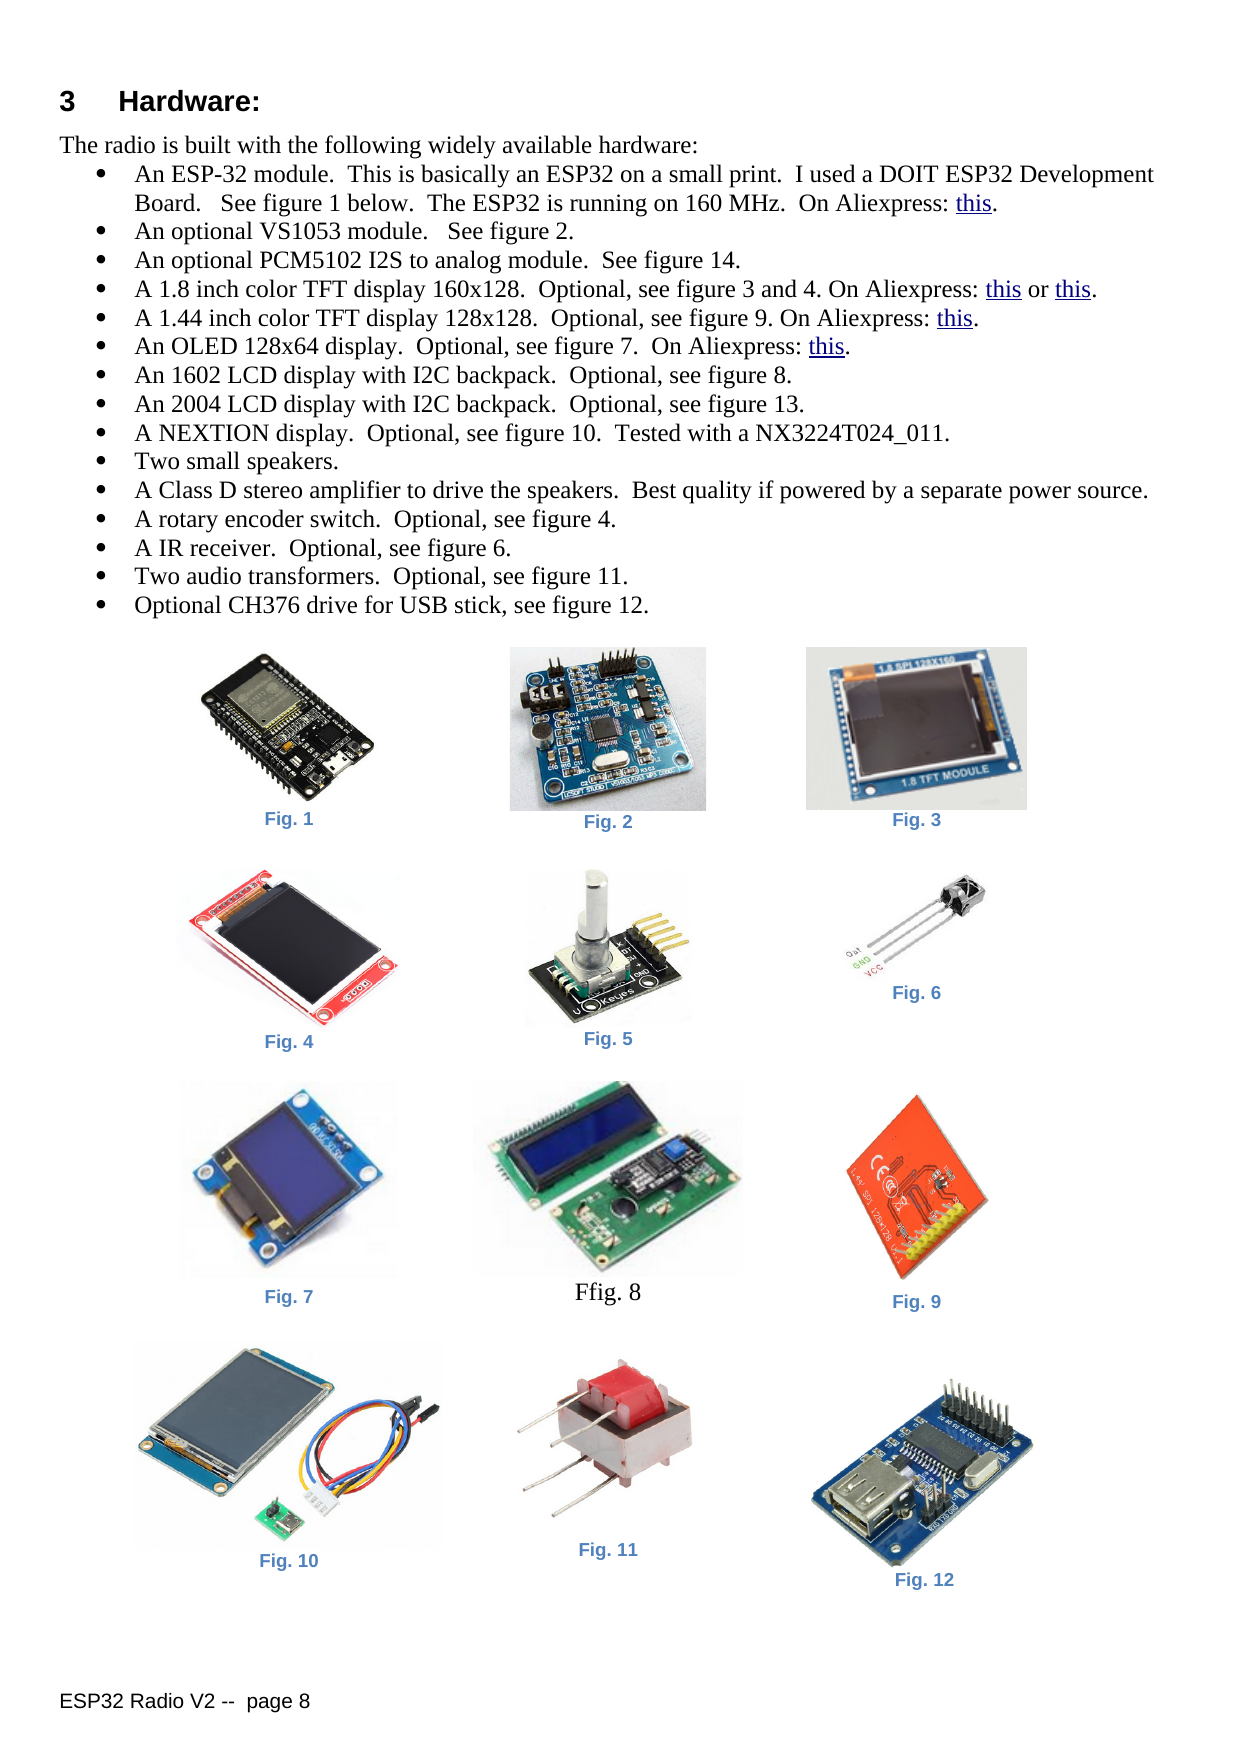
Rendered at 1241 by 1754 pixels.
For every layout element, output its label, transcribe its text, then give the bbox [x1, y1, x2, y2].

list An 1602 LCD display with I2C backpack. Optional, see figure 8. [97, 360, 1181, 389]
list An OLED 128x64 display. Optional, see figure 7. On Aliexpress: this. [97, 331, 1181, 360]
picture [524, 869, 692, 1028]
text The radio is built with the following widely available hardware: [59, 130, 1181, 159]
table_header Fig. 1 [123, 648, 454, 869]
list Two audio transformers. Optional, see figure 11. [97, 561, 1181, 590]
table_cell [761, 1341, 1072, 1600]
table_cell Fig. 10 [123, 1341, 454, 1600]
picture [176, 869, 402, 1032]
table_cell Ffig. 8 [455, 1081, 761, 1341]
list A 1.8 inch color TFT display 160x128. Optional, see figure 3 and 4. On Aliexpress: this or this. [97, 274, 1181, 303]
picture [503, 1341, 712, 1539]
table_cell Fig. 6 [761, 870, 1072, 1081]
list An optional PCM5102 I2S to analog module. See figure 14. [97, 245, 1181, 274]
list An ESP-32 module. This is basically an ESP32 on a small print. I used a DOIT ESP32 Development Board. See figure 1 below. The ESP32 is running on 160 MHz. On Aliexpress: this. [97, 159, 1181, 216]
picture [828, 1081, 1005, 1292]
picture [193, 647, 384, 808]
table_cell Fig. 5 [455, 870, 761, 1081]
list Optional CH376 drive for USB stick, see figure 12. [97, 590, 1181, 648]
picture [806, 647, 1027, 810]
table_header Fig. 2 [455, 648, 761, 869]
table_cell Fig. 11 [455, 1341, 761, 1600]
picture [811, 1375, 1038, 1569]
picture [509, 647, 707, 811]
list A IR receiver. Optional, see figure 6. [97, 533, 1181, 561]
table_cell Fig. 7 [123, 1081, 454, 1341]
subtitle Hardware: [59, 84, 1181, 118]
list A 1.44 inch color TFT display 128x128. Optional, see figure 9. On Aliexpress: this. [97, 303, 1181, 331]
list A NEXTION display. Optional, see figure 10. Tested with a NX3224T024_011. [97, 418, 1181, 446]
table_cell Fig. 4 [123, 870, 454, 1081]
picture [134, 1341, 444, 1550]
picture [179, 1081, 398, 1286]
picture [842, 869, 991, 982]
table_header Fig. 3 [761, 648, 1072, 869]
picture [472, 1081, 743, 1277]
list A rotary encoder switch. Optional, see figure 4. [97, 504, 1181, 533]
list An 2004 LCD display with I2C backpack. Optional, see figure 13. [97, 389, 1181, 418]
list A Class D stereo amplifier to drive the speakers. Best quality if powered by a separate power source. [97, 475, 1181, 504]
table_cell Fig. 9 [761, 1081, 1072, 1341]
list Two small speakers. [97, 446, 1181, 475]
list An optional VS1053 module. See figure 2. [97, 216, 1181, 245]
